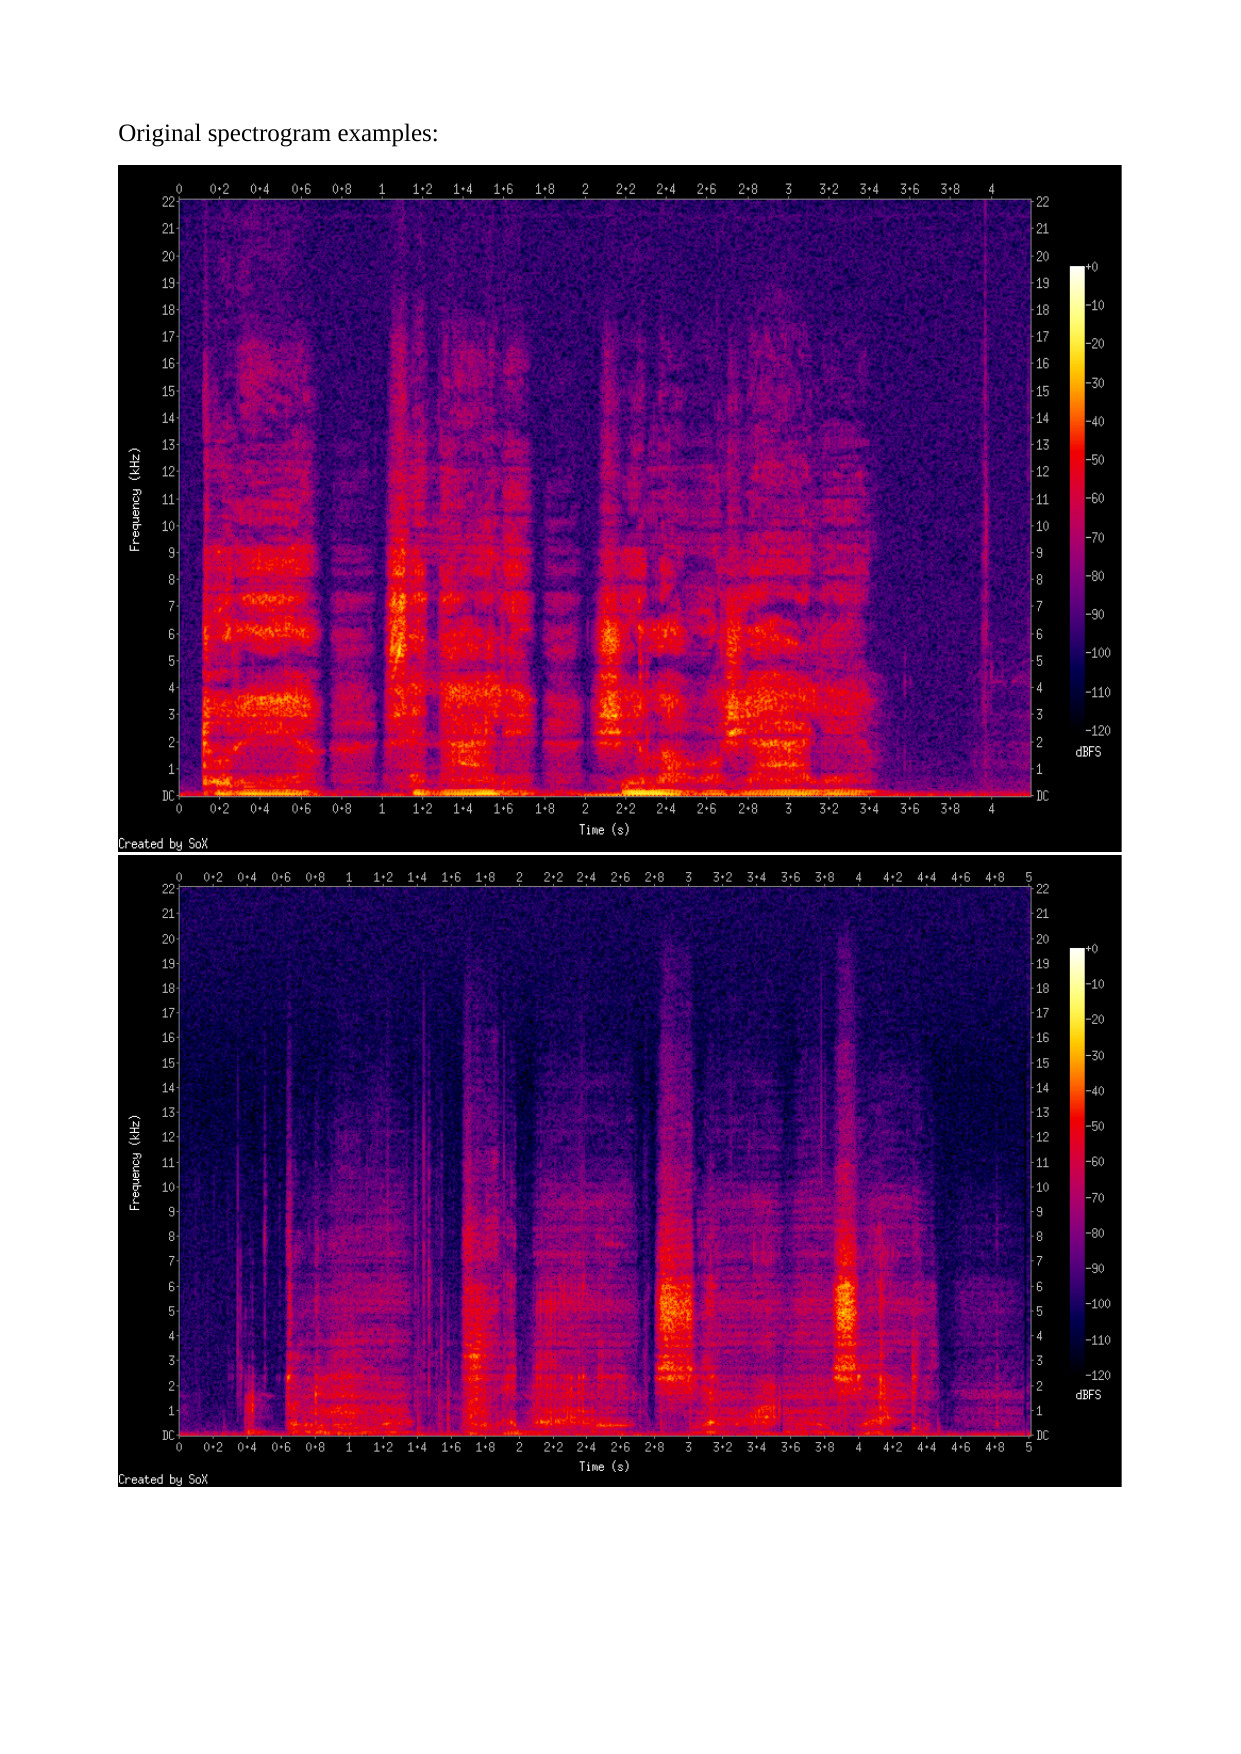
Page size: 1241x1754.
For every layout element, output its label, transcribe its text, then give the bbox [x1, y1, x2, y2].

picture [118, 165, 1122, 852]
text Original spectrogram examples: [118, 118, 1122, 147]
picture [118, 855, 1122, 1487]
